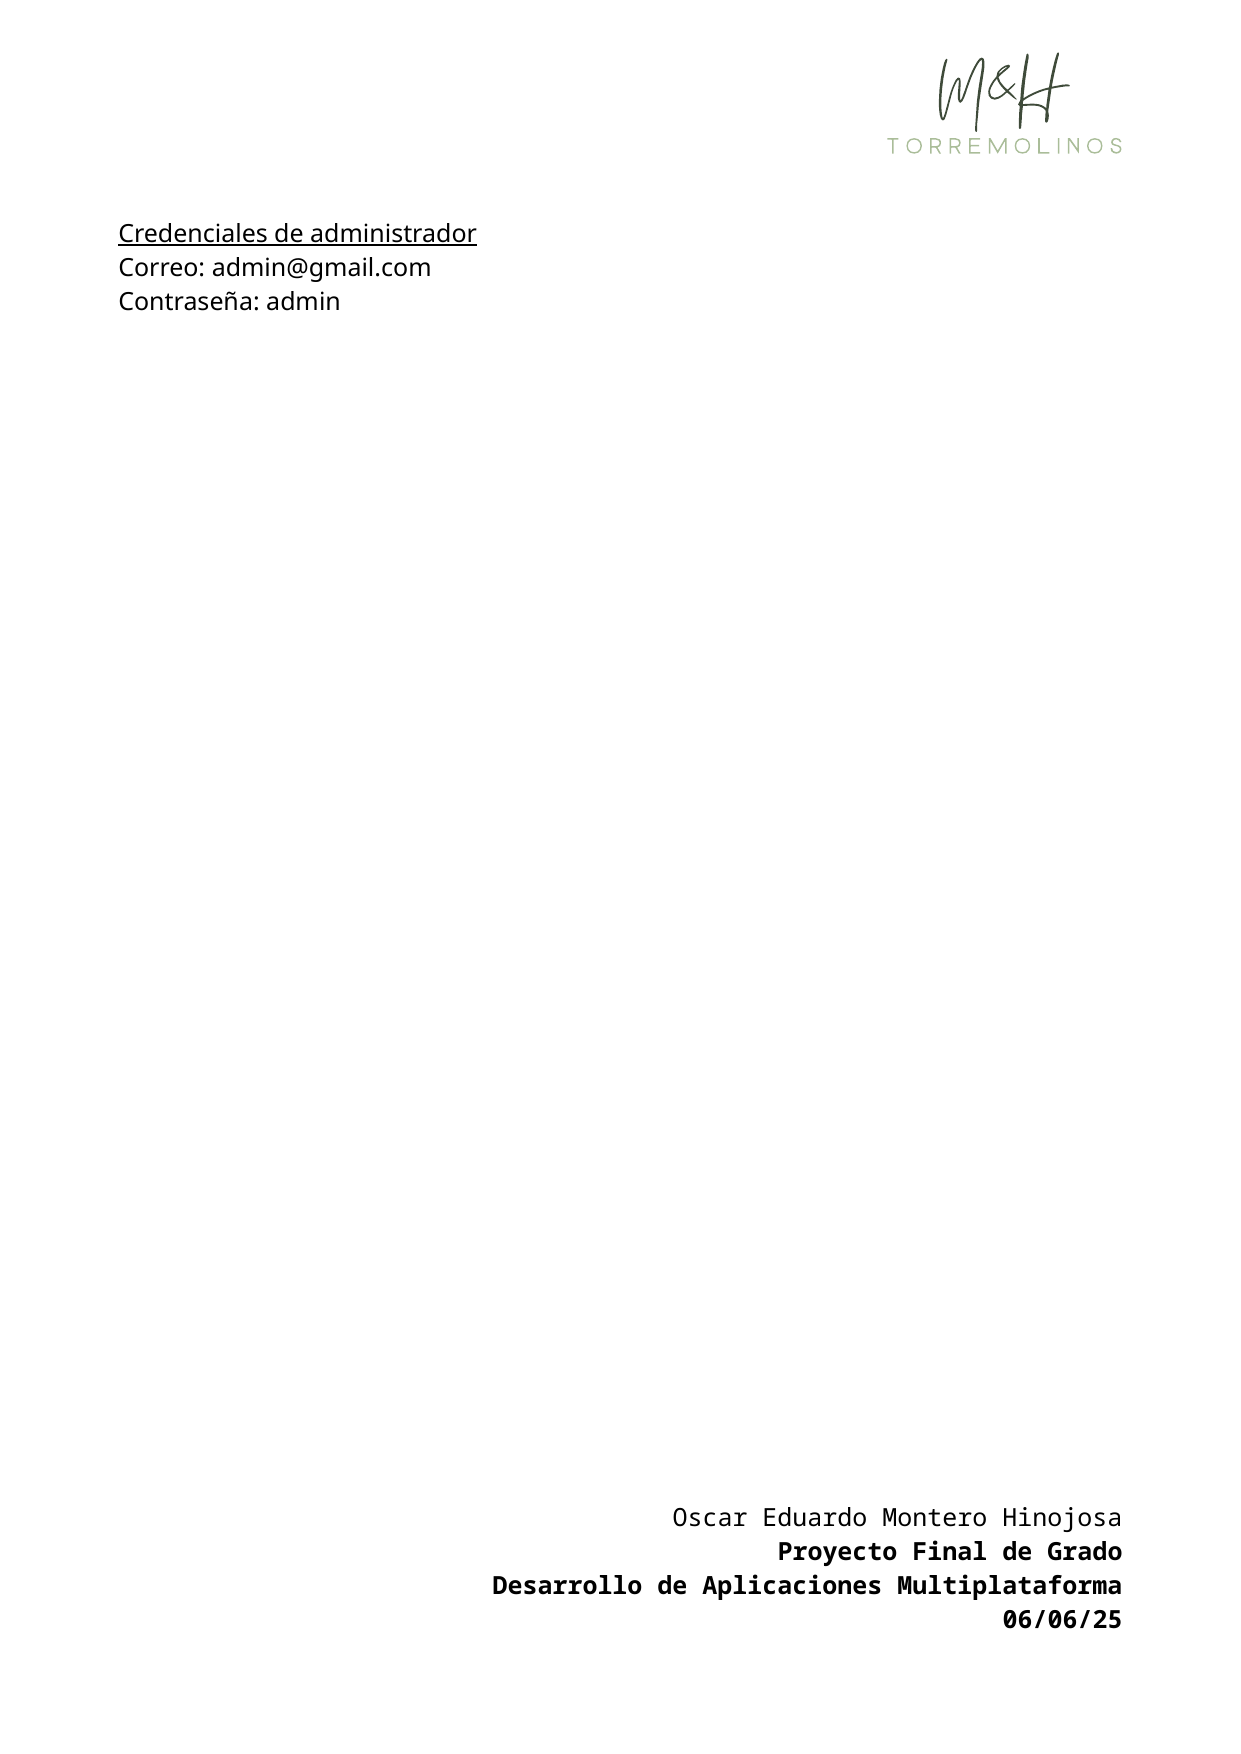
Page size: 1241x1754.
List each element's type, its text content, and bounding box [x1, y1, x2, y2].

text Contraseña: admin [118, 284, 1122, 318]
text Credenciales de administrador [118, 216, 1122, 250]
text Correo: admin@gmail.com [118, 250, 1122, 284]
